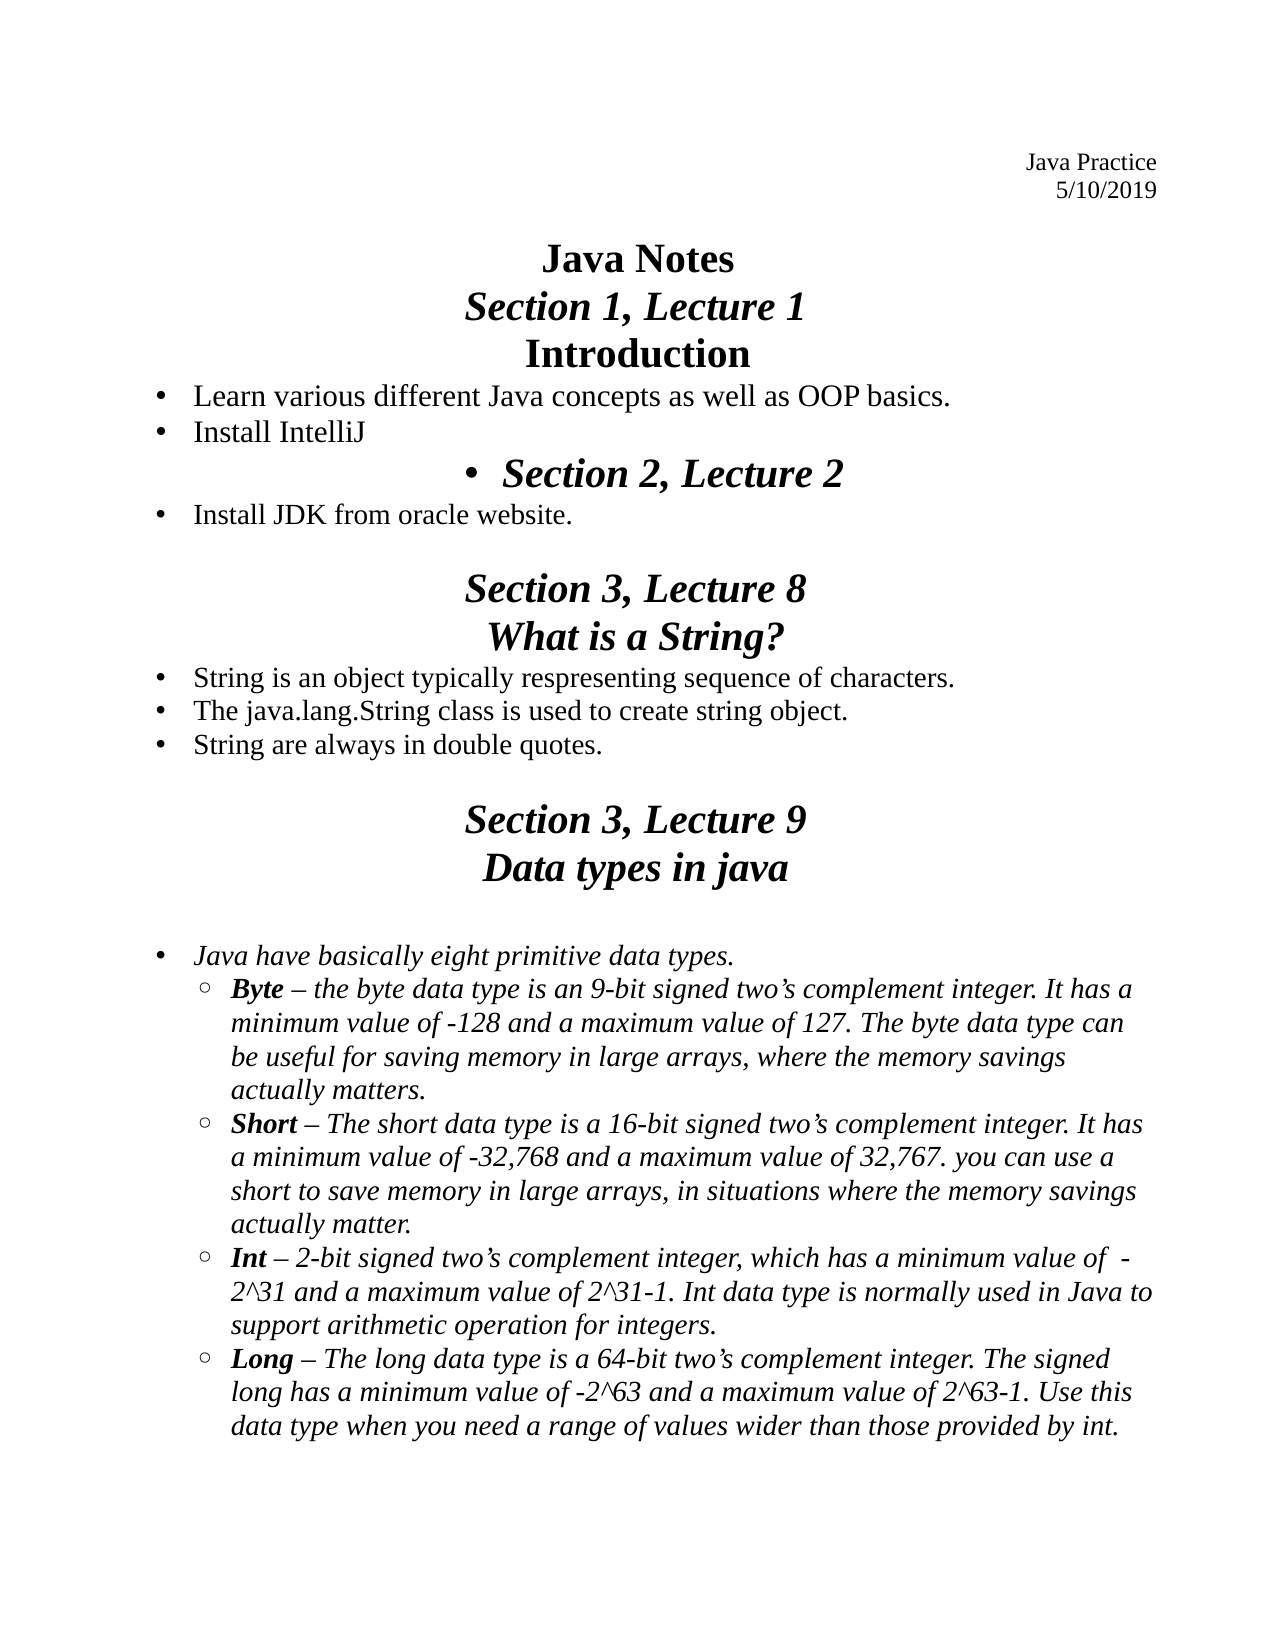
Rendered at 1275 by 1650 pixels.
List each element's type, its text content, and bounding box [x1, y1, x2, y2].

list Section 2, Lecture 2 [156, 449, 1157, 497]
list Learn various different Java concepts as well as OOP basics. [156, 377, 1157, 413]
list String are always in double quotes. [156, 727, 1157, 761]
text Section 3, Lecture 8 [118, 564, 1157, 612]
text 5/10/2019 [118, 176, 1157, 204]
text Section 3, Lecture 9 [118, 794, 1157, 842]
list Int – 2-bit signed two’s complement integer, which has a minimum value of -2^31 and a maximum value of 2^31-1. Int data type is normally used in Java to support arithmetic operation for integers. [193, 1240, 1157, 1341]
list String is an object typically respresenting sequence of characters. [156, 660, 1157, 693]
list Short – The short data type is a 16-bit signed two’s complement integer. It has a minimum value of -32,768 and a maximum value of 32,767. you can use a short to save memory in large arrays, in situations where the memory savings actually matter. [193, 1106, 1157, 1240]
list Install IntelliJ [156, 413, 1157, 449]
list The java.lang.String class is used to create string object. [156, 693, 1157, 727]
list Long – The long data type is a 64-bit two’s complement integer. The signed long has a minimum value of -2^63 and a maximum value of 2^63-1. Use this data type when you need a range of values wider than those provided by int. [193, 1341, 1157, 1442]
list Java have basically eight primitive data types. [156, 938, 1157, 972]
text Java Practice [118, 147, 1157, 176]
text Java Notes [118, 233, 1157, 281]
text Data types in java [118, 842, 1157, 890]
text What is a String? [118, 612, 1157, 660]
text Introduction [118, 329, 1157, 377]
list Byte – the byte data type is an 9-bit signed two’s complement integer. It has a minimum value of -128 and a maximum value of 127. The byte data type can be useful for saving memory in large arrays, where the memory savings actually matters. [193, 972, 1157, 1106]
text Section 1, Lecture 1 [118, 281, 1157, 329]
list Install JDK from oracle website. [156, 497, 1157, 530]
